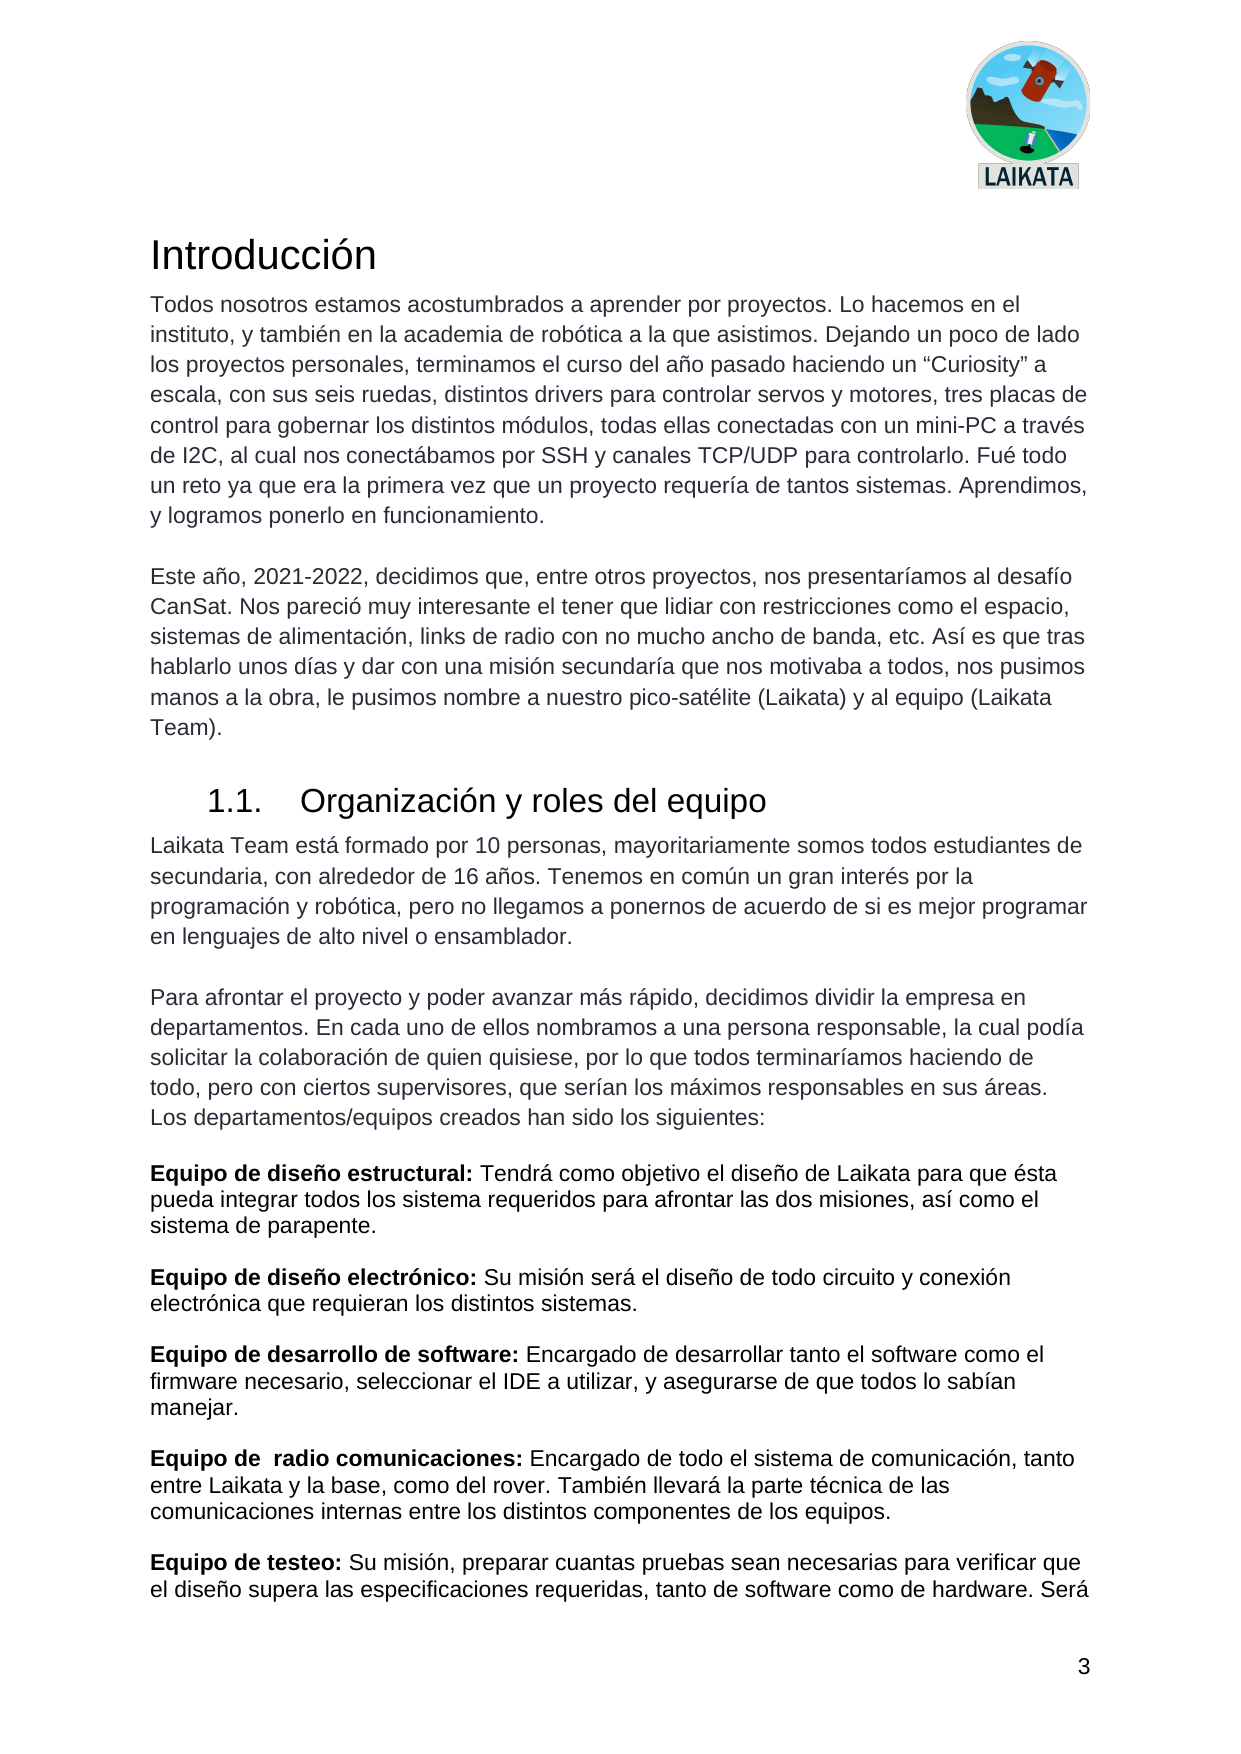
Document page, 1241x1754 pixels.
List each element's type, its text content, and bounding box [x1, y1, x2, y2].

text Equipo de diseño electrónico: Su misión será el diseño de todo circuito y conexión electrónica que requieran los distintos sistemas. [150, 1263, 1090, 1316]
text Equipo de testeo: Su misión, preparar cuantas pruebas sean necesarias para verificar que el diseño supera las especificaciones requeridas, tanto de software como de hardware. Será [150, 1549, 1090, 1602]
subtitle Organización y roles del equipo [262, 781, 1090, 820]
subtitle Introducción [150, 230, 1090, 278]
text Todos nosotros estamos acostumbrados a aprender por proyectos. Lo hacemos en el instituto, y también en la academia de robótica a la que asistimos. Dejando un poco de lado los proyectos personales, terminamos el curso del año pasado haciendo un “Curiosity” a escala, con sus seis ruedas, distintos drivers para controlar servos y motores, tres placas de control para gobernar los distintos módulos, todas ellas conectadas con un mini-PC a través de I2C, al cual nos conectábamos por SSH y canales TCP/UDP para controlarlo. Fué todo un reto ya que era la primera vez que un proyecto requería de tantos sistemas. Aprendimos, y logramos ponerlo en funcionamiento. [150, 291, 1090, 529]
text Laikata Team está formado por 10 personas, mayoritariamente somos todos estudiantes de secundaria, con alrededor de 16 años. Tenemos en común un gran interés por la programación y robótica, pero no llegamos a ponernos de acuerdo de si es mejor programar en lenguajes de alto nivel o ensamblador. [150, 832, 1090, 949]
picture [966, 41, 1091, 189]
text Equipo de desarrollo de software: Encargado de desarrollar tanto el software como el firmware necesario, seleccionar el IDE a utilizar, y asegurarse de que todos lo sabían manejar. [150, 1341, 1090, 1420]
text Los departamentos/equipos creados han sido los siguientes: [150, 1104, 1090, 1131]
text Este año, 2021-2022, decidimos que, entre otros proyectos, nos presentaríamos al desafío CanSat. Nos pareció muy interesante el tener que lidiar con restricciones como el espacio, sistemas de alimentación, links de radio con no mucho ancho de banda, etc. Así es que tras hablarlo unos días y dar con una misión secundaría que nos motivaba a todos, nos pusimos manos a la obra, le pusimos nombre a nuestro pico-satélite (Laikata) y al equipo (Laikata Team). [150, 563, 1090, 740]
text Para afrontar el proyecto y poder avanzar más rápido, decidimos dividir la empresa en departamentos. En cada uno de ellos nombramos a una persona responsable, la cual podía solicitar la colaboración de quien quisiese, por lo que todos terminaríamos haciendo de todo, pero con ciertos supervisores, que serían los máximos responsables en sus áreas. [150, 983, 1090, 1100]
text Equipo de diseño estructural: Tendrá como objetivo el diseño de Laikata para que ésta pueda integrar todos los sistema requeridos para afrontar las dos misiones, así como el sistema de parapente. [150, 1159, 1090, 1238]
text Equipo de radio comunicaciones: Encargado de todo el sistema de comunicación, tanto entre Laikata y la base, como del rover. También llevará la parte técnica de las comunicaciones internas entre los distintos componentes de los equipos. [150, 1445, 1090, 1524]
